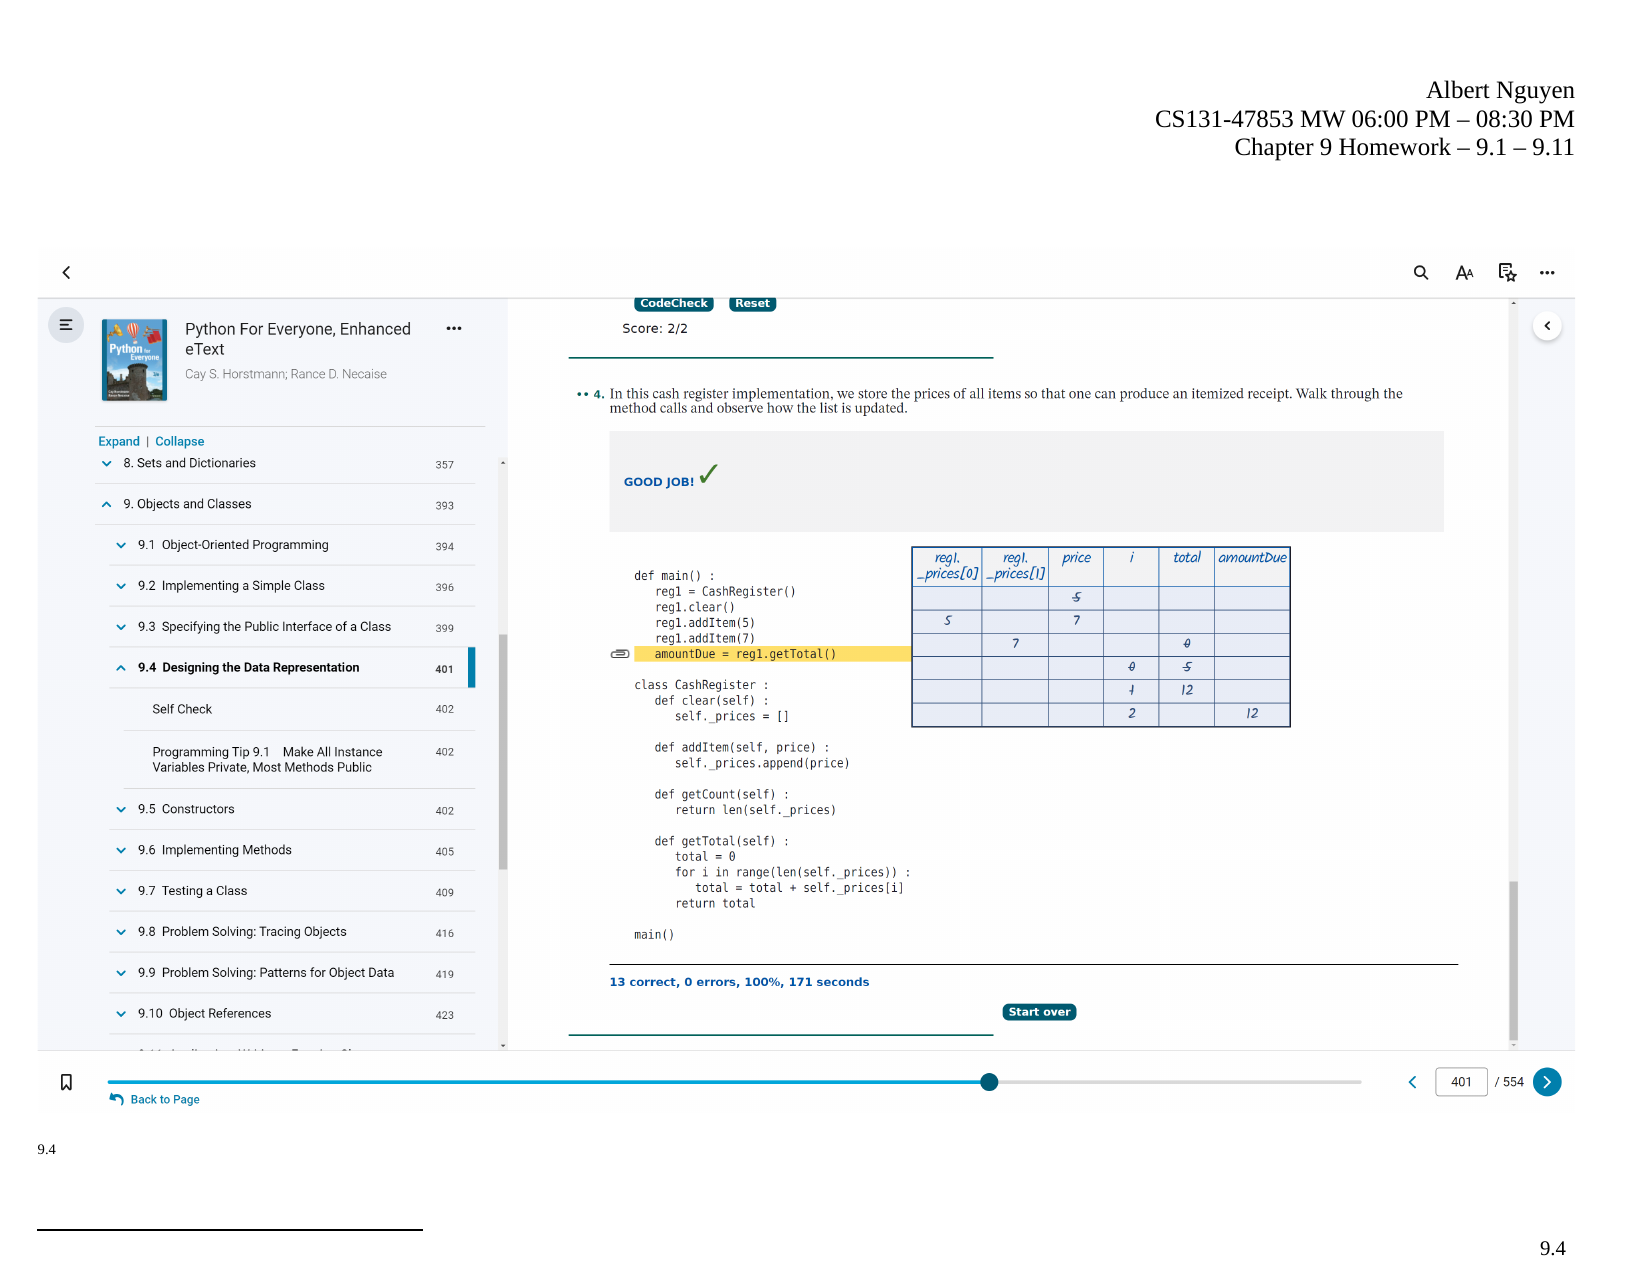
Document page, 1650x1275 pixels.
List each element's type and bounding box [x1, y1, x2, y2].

picture [37, 247, 1575, 1113]
